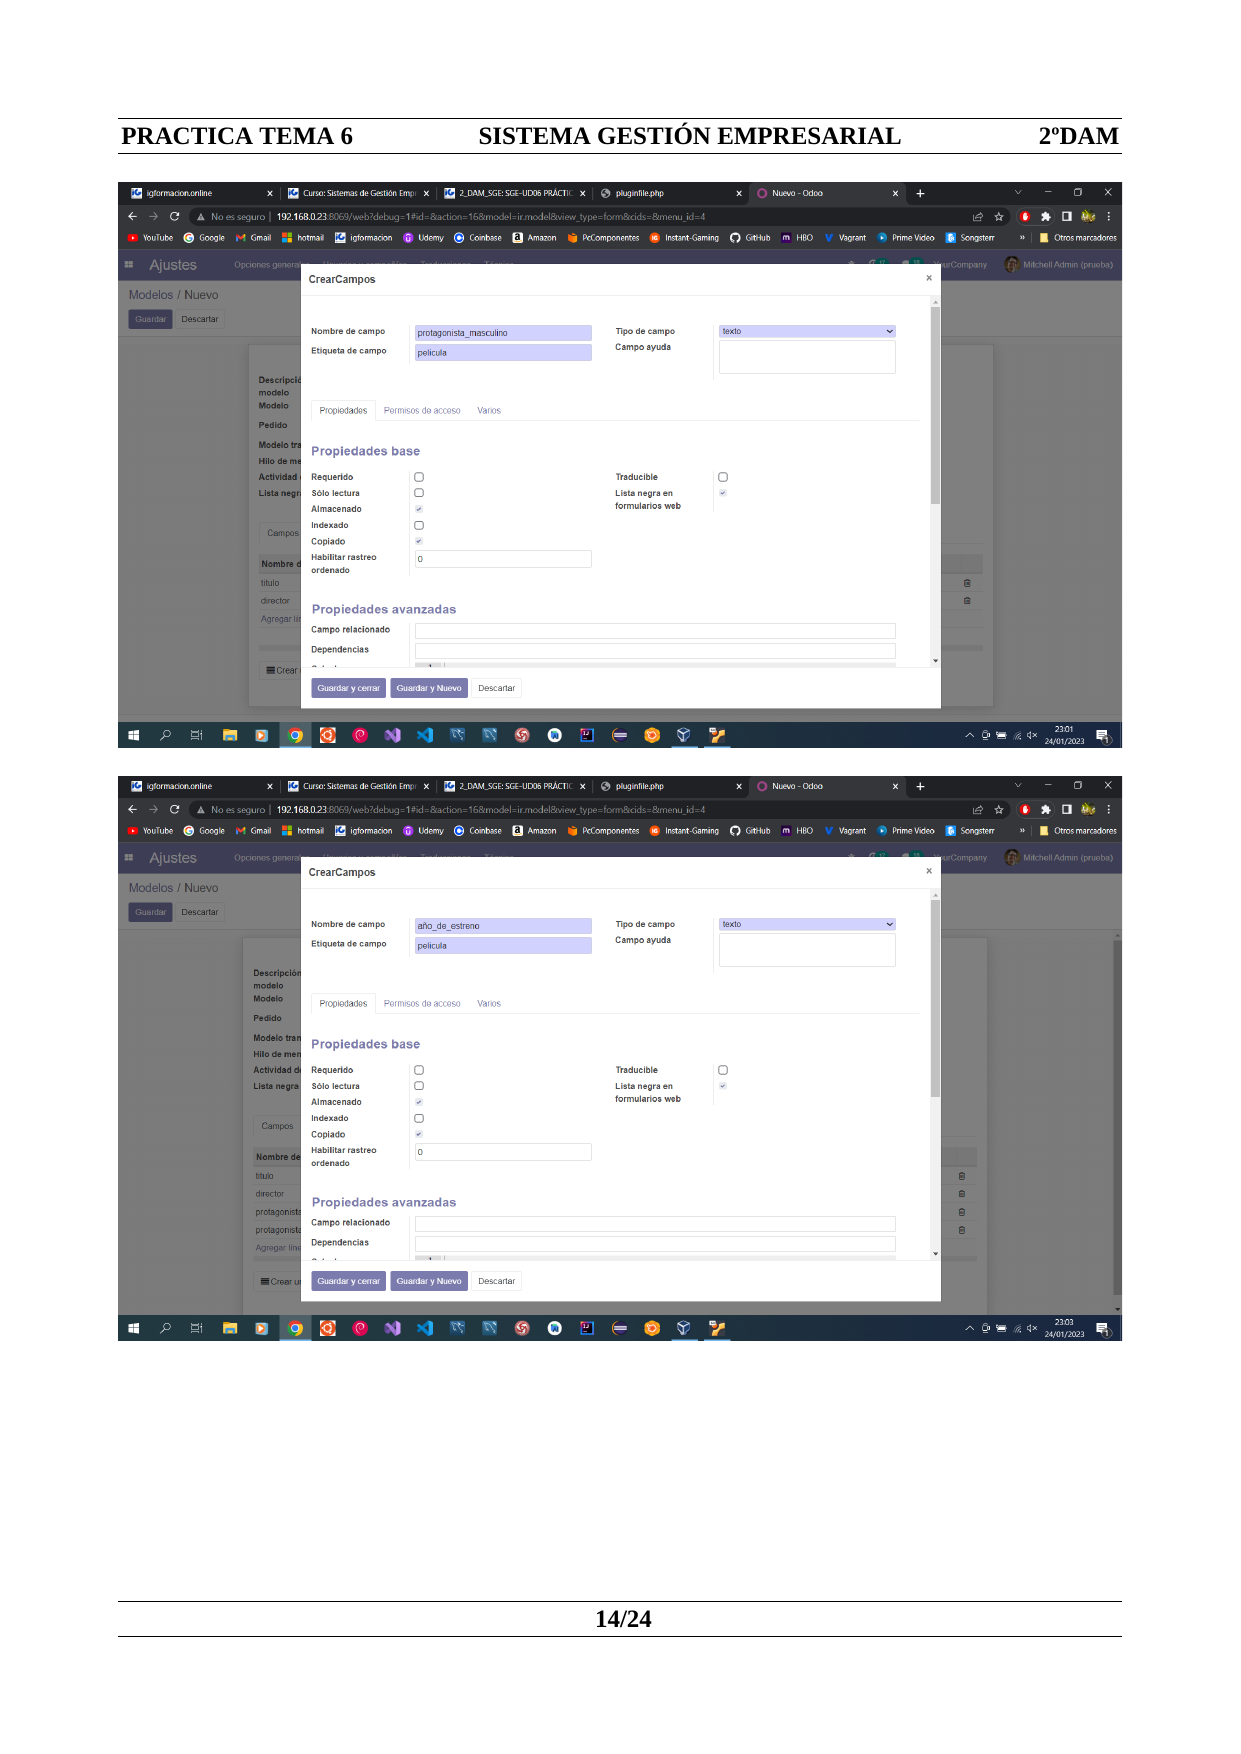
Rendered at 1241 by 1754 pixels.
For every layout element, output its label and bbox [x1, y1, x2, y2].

picture [118, 182, 1123, 748]
picture [118, 776, 1123, 1341]
